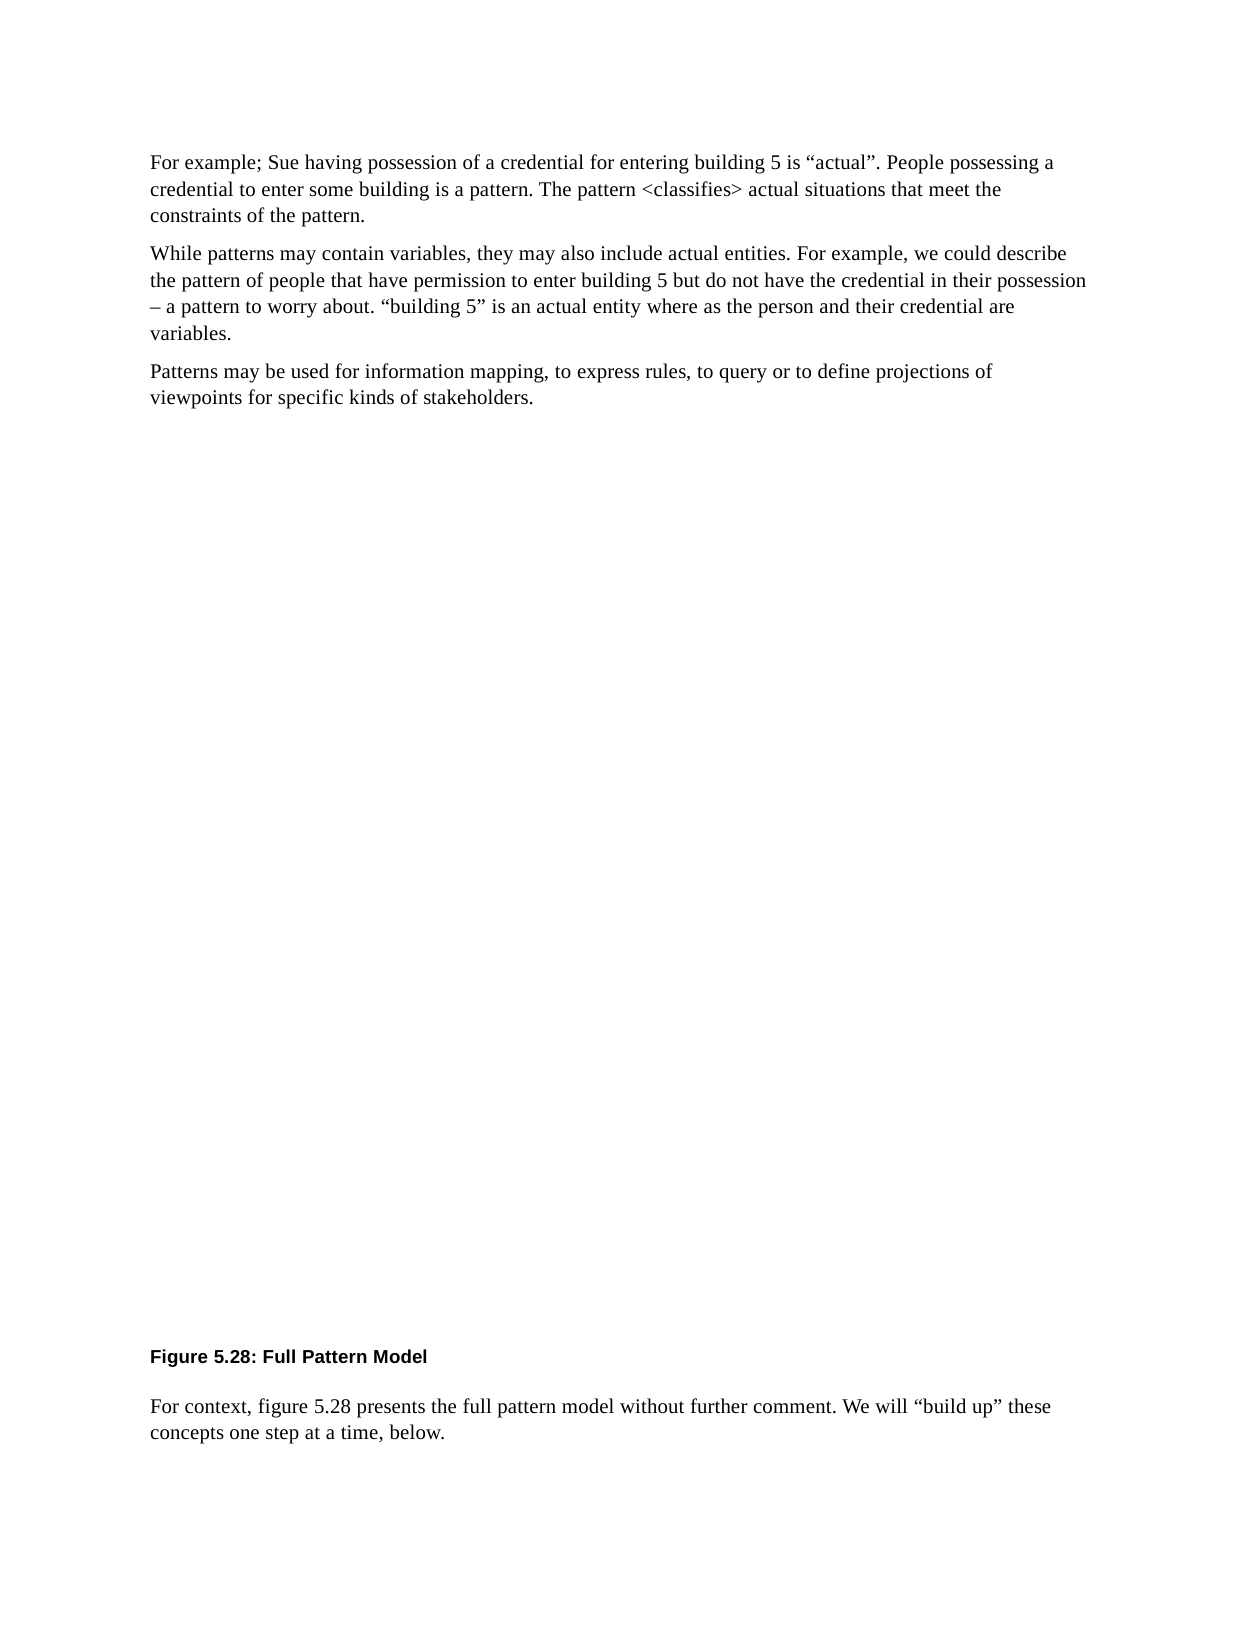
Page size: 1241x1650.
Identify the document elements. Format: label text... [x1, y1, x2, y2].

text For example; Sue having possession of a credential for entering building 5 is “actual”. People possessing a credential to enter some building is a pattern. The pattern <classifies> actual situations that meet the constraints of the pattern. [150, 150, 1090, 227]
text Figure 5.28: Full Pattern Model [150, 441, 1090, 1368]
text For context, figure 5.28 presents the full pattern model without further comment. We will “build up” these concepts one step at a time, below. [150, 1368, 1090, 1444]
text [150, 423, 1090, 441]
text While patterns may contain variables, they may also include actual entities. For example, we could describe the pattern of people that have permission to enter building 5 but do not have the credential in their possession – a pattern to worry about. “building 5” is an actual entity where as the person and their credential are variables. [150, 241, 1090, 344]
text Patterns may be used for information mapping, to express rules, to query or to define projections of viewpoints for specific kinds of stakeholders. [150, 359, 1090, 409]
